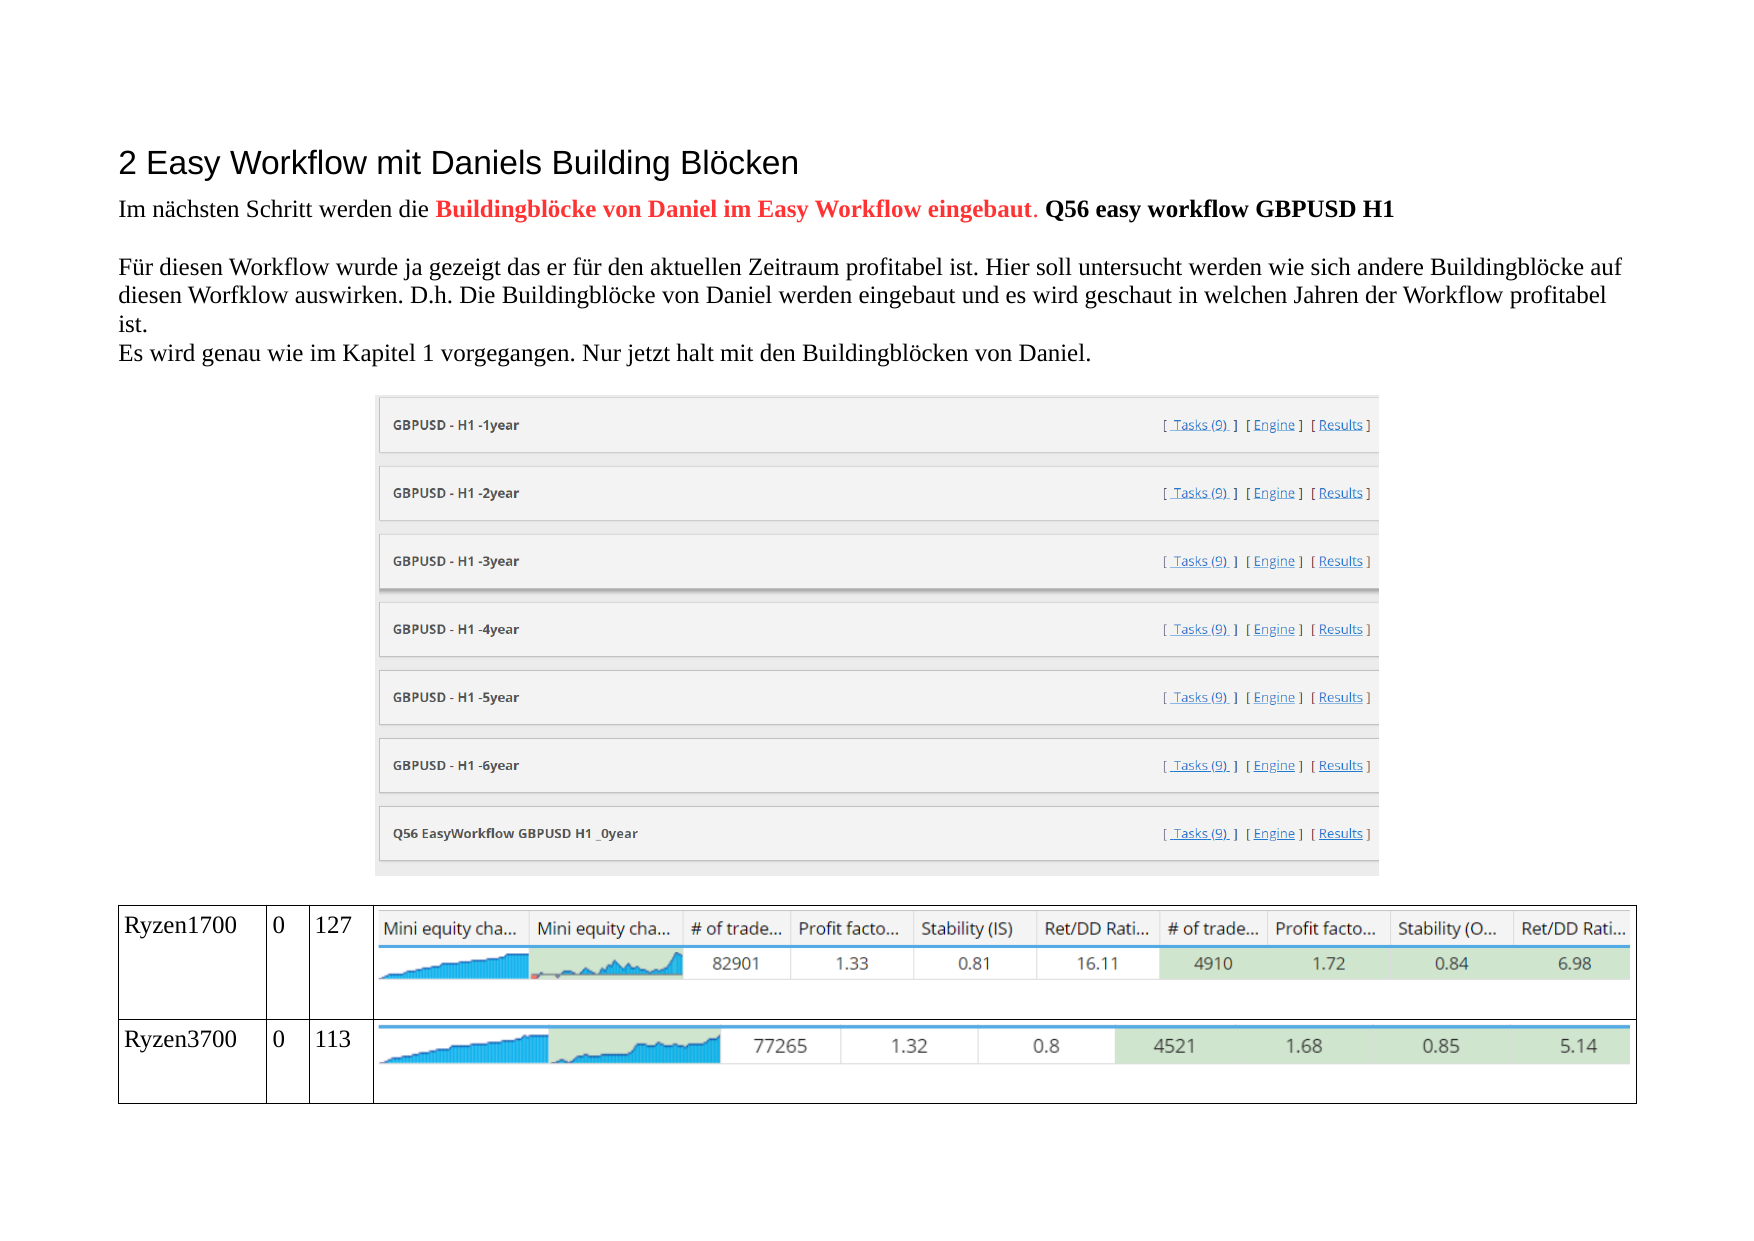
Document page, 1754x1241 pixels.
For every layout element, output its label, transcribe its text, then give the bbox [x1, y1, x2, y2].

picture [378, 1024, 1630, 1069]
table_cell Ryzen3700 [119, 1020, 266, 1103]
picture [375, 395, 1379, 876]
table_cell [374, 1020, 1636, 1103]
table_header [374, 906, 1636, 1018]
text Im nächsten Schritt werden die Buildingblöcke von Daniel im Easy Workflow eingebaut. Q56 easy workflow GBPUSD H1 [118, 194, 1636, 223]
table_cell 0 [267, 1020, 309, 1103]
table_header 127 [310, 906, 373, 1018]
table_header 0 [267, 906, 309, 1018]
table_header Ryzen1700 [119, 906, 266, 1018]
text Es wird genau wie im Kapitel 1 vorgegangen. Nur jetzt halt mit den Buildingblöcken von Daniel. [118, 338, 1636, 367]
subtitle 2 Easy Workflow mit Daniels Building Blöcken [118, 143, 1636, 182]
table_cell 113 [310, 1020, 373, 1103]
text Für diesen Workflow wurde ja gezeigt das er für den aktuellen Zeitraum profitabel ist. Hier soll untersucht werden wie sich andere Buildingblöcke auf diesen Worfklow auswirken. D.h. Die Buildingblöcke von Daniel werden eingebaut und es wird geschaut in welchen Jahren der Workflow profitabel ist. [118, 252, 1636, 338]
picture [378, 910, 1630, 984]
